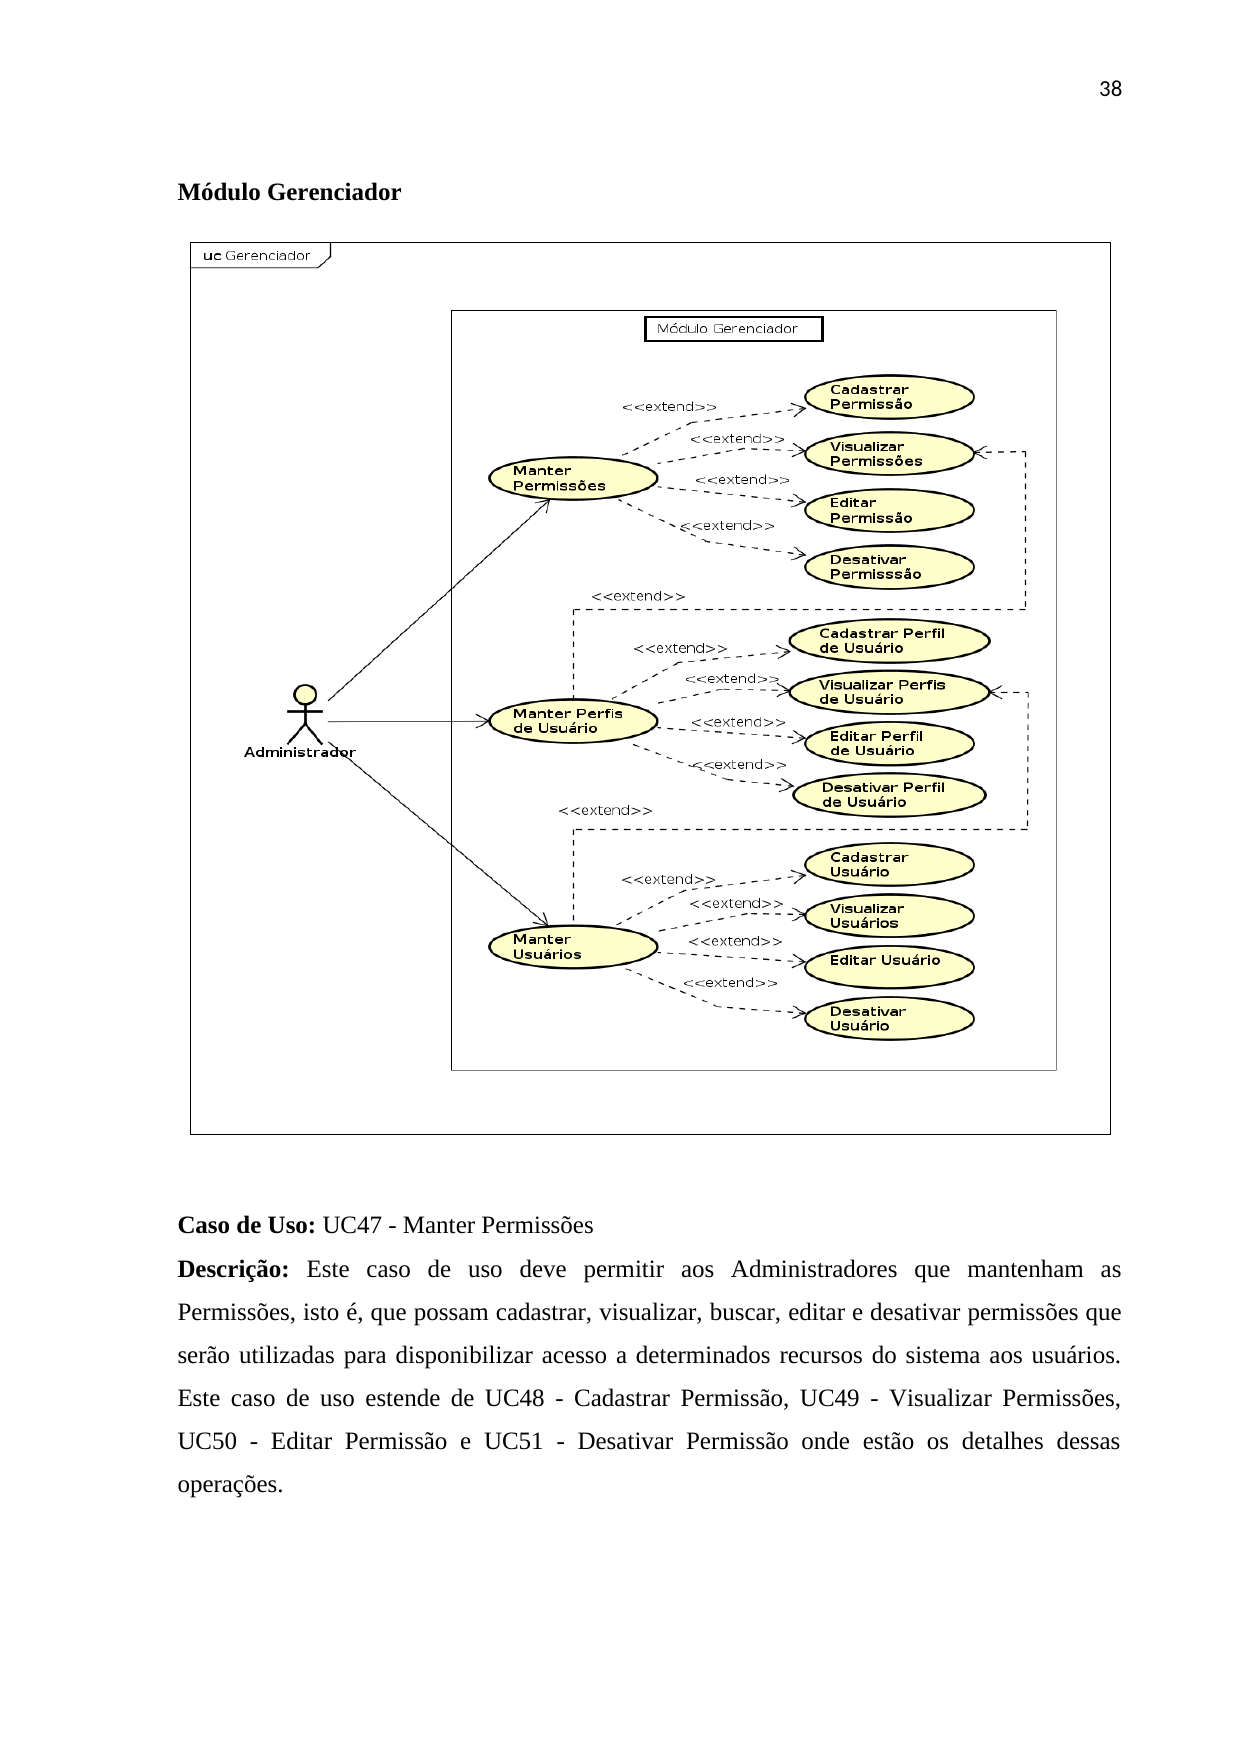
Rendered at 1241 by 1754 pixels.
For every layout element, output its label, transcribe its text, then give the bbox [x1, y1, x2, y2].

picture [178, 231, 1121, 1144]
text Caso de Uso: UC47 - Manter Permissões [177, 1211, 1122, 1239]
text Módulo Gerenciador [177, 177, 1122, 206]
text Descrição: Este caso de uso deve permitir aos Administradores que mantenham as Permissões, isto é, que possam cadastrar, visualizar, buscar, editar e desativar permissões que serão utilizadas para disponibilizar acesso a determinados recursos do sistema aos usuários. Este caso de uso estende de UC48 - Cadastrar Permissão, UC49 - Visualizar Permissões, UC50 - Editar Permissão e UC51 - Desativar Permissão onde estão os detalhes dessas operações. [177, 1254, 1122, 1498]
